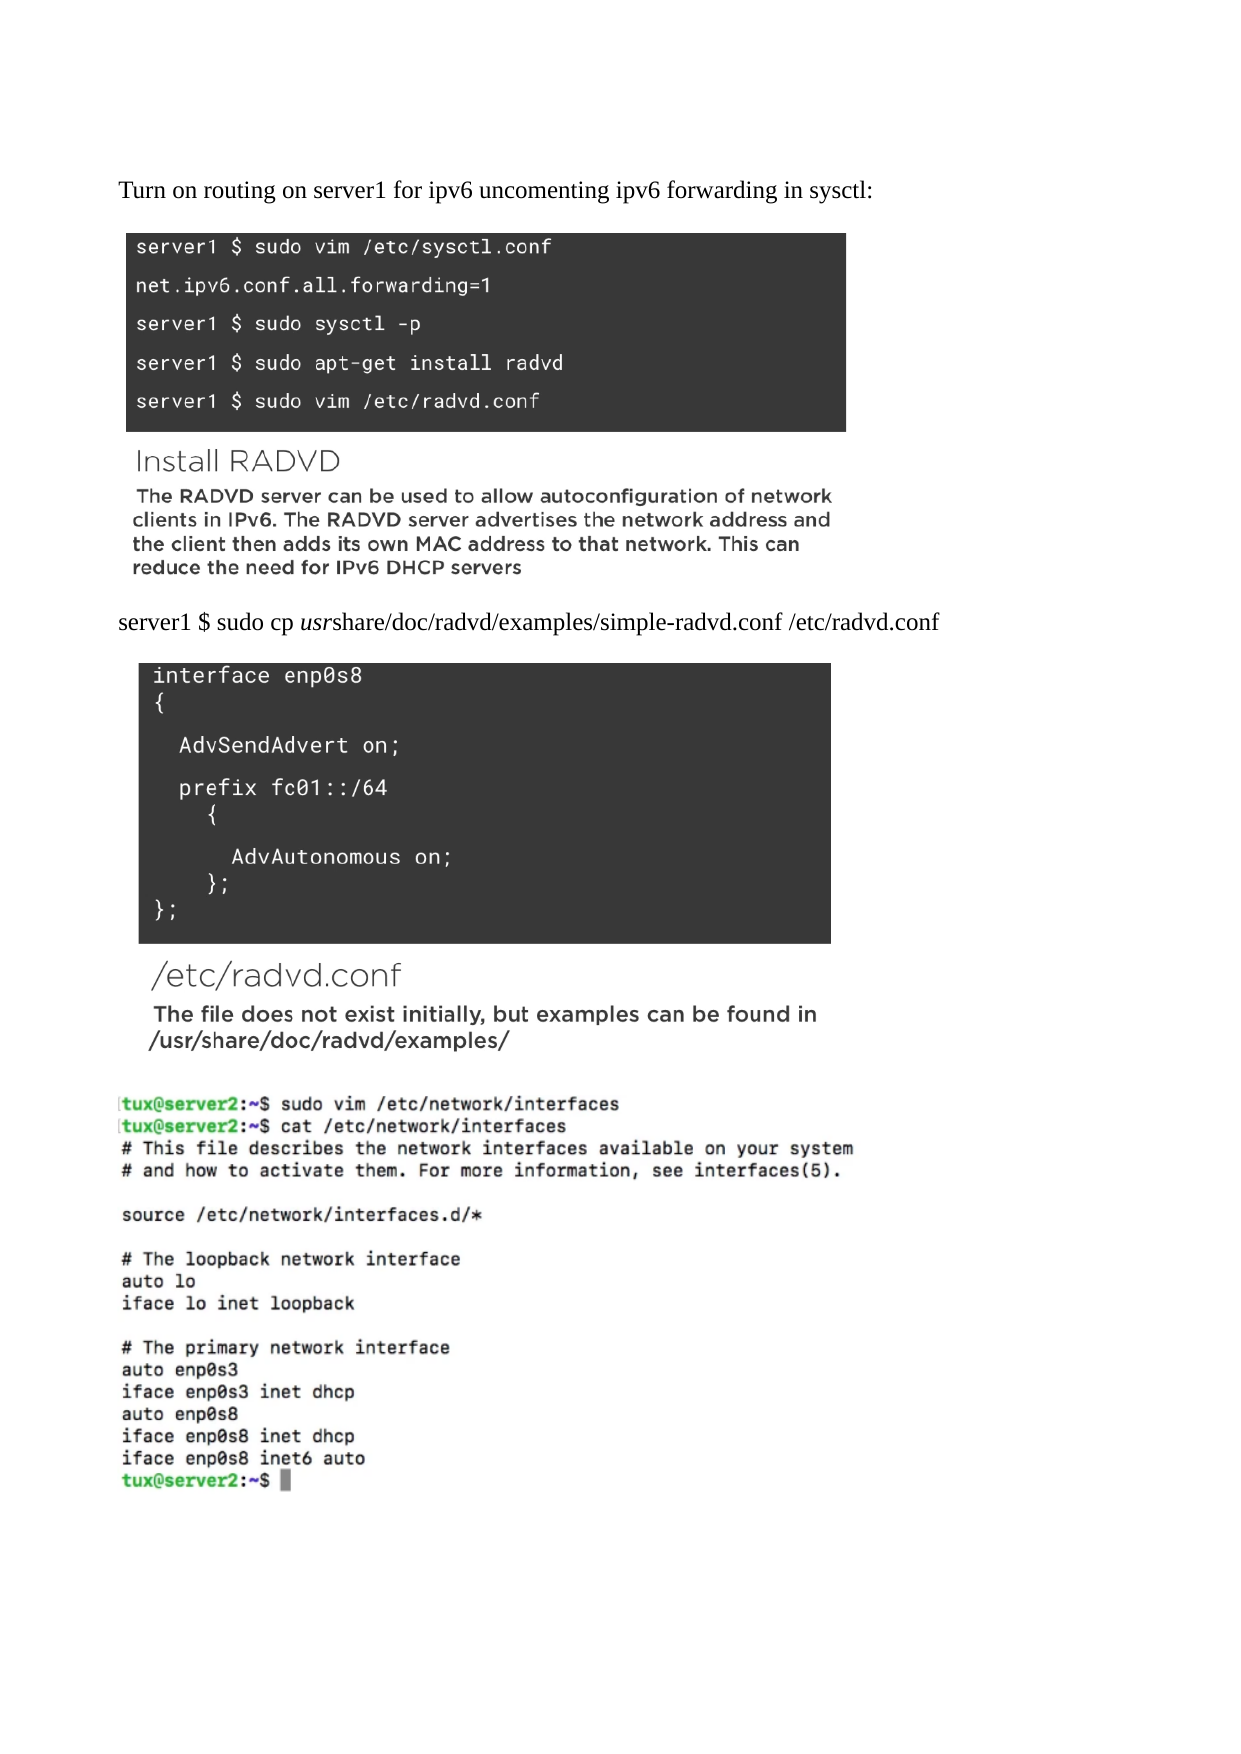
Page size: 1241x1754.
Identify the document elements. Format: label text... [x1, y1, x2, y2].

picture [126, 233, 847, 587]
text Turn on routing on server1 for ipv6 uncomenting ipv6 forwarding in sysctl: [118, 176, 1122, 204]
picture [117, 1095, 889, 1498]
picture [138, 663, 831, 1065]
text server1 $ sudo cp usrshare/doc/radvd/examples/simple-radvd.conf /etc/radvd.conf [118, 607, 1122, 636]
